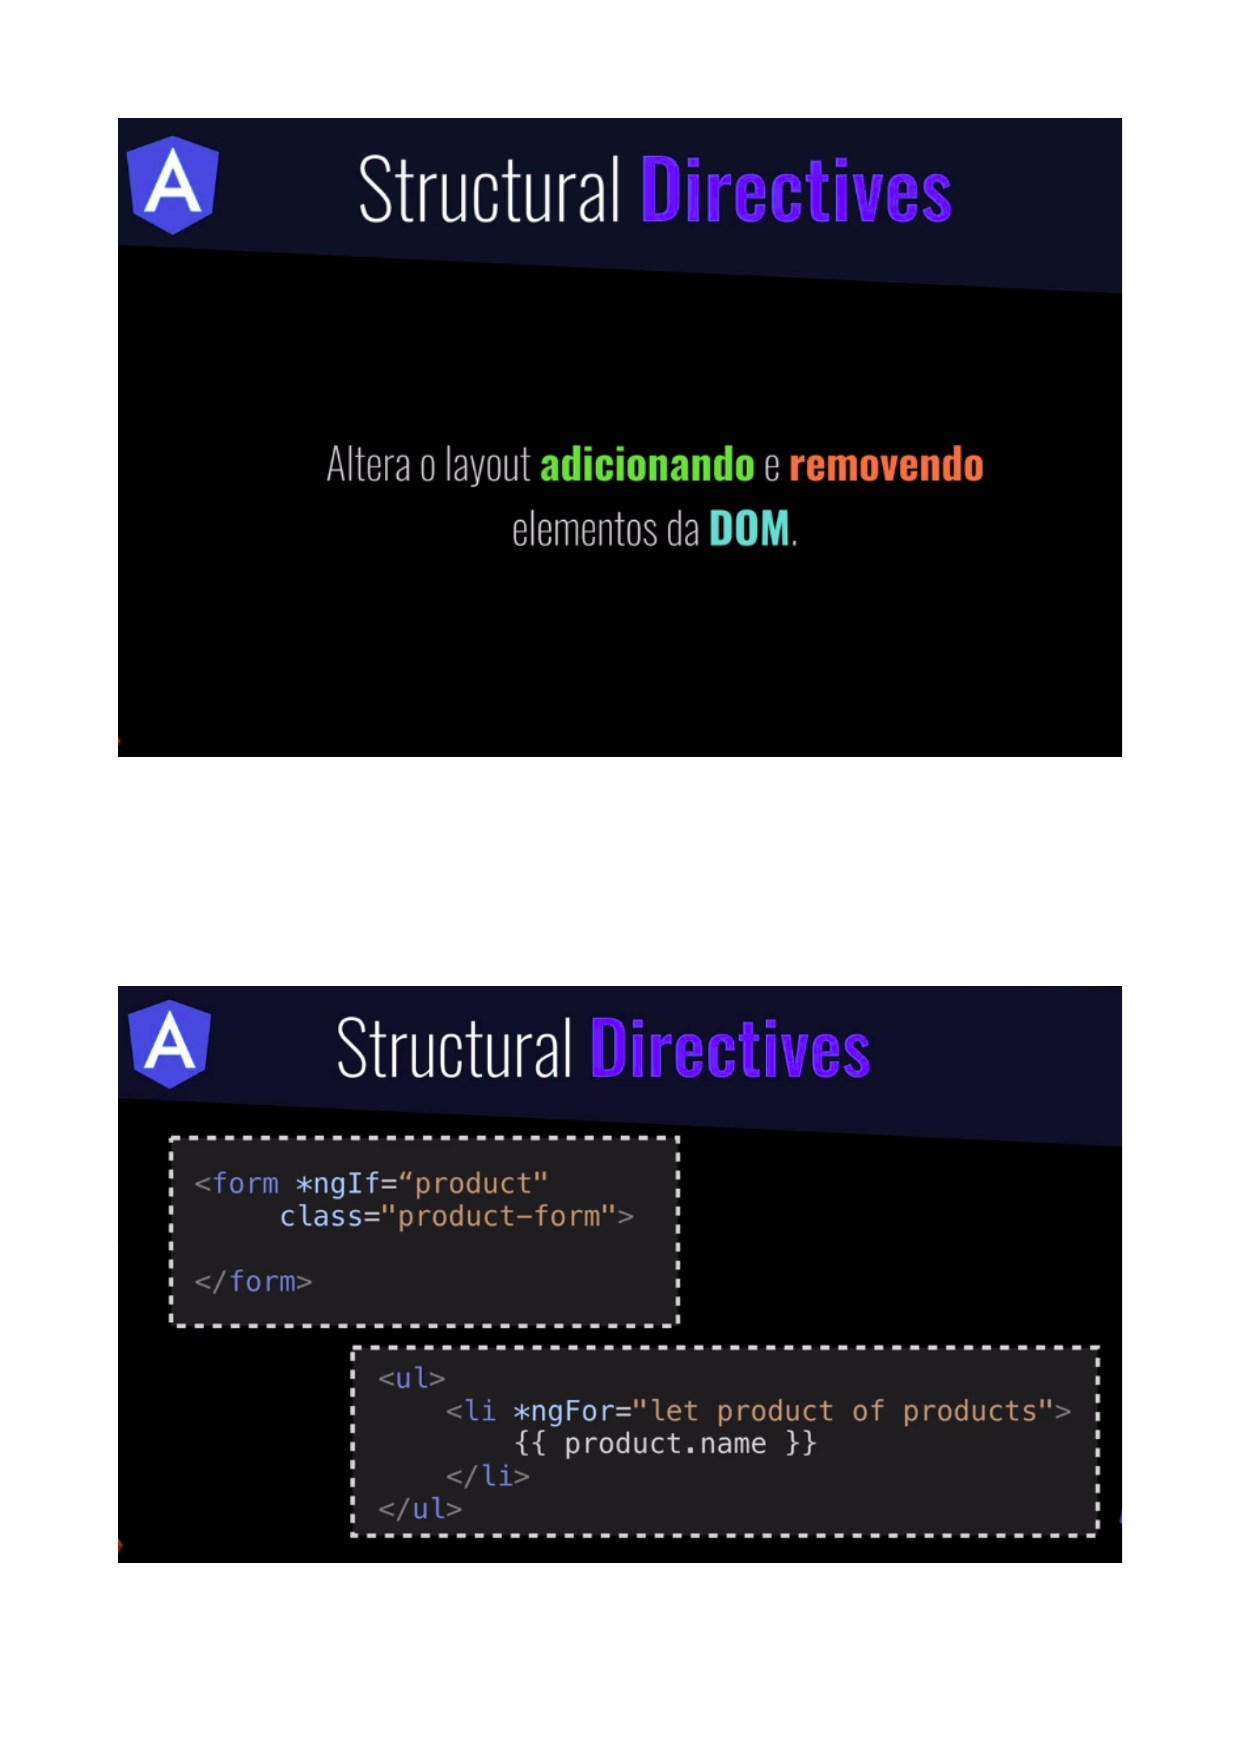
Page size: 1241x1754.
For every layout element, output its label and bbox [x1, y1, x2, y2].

picture [118, 986, 1123, 1563]
picture [118, 118, 1123, 757]
